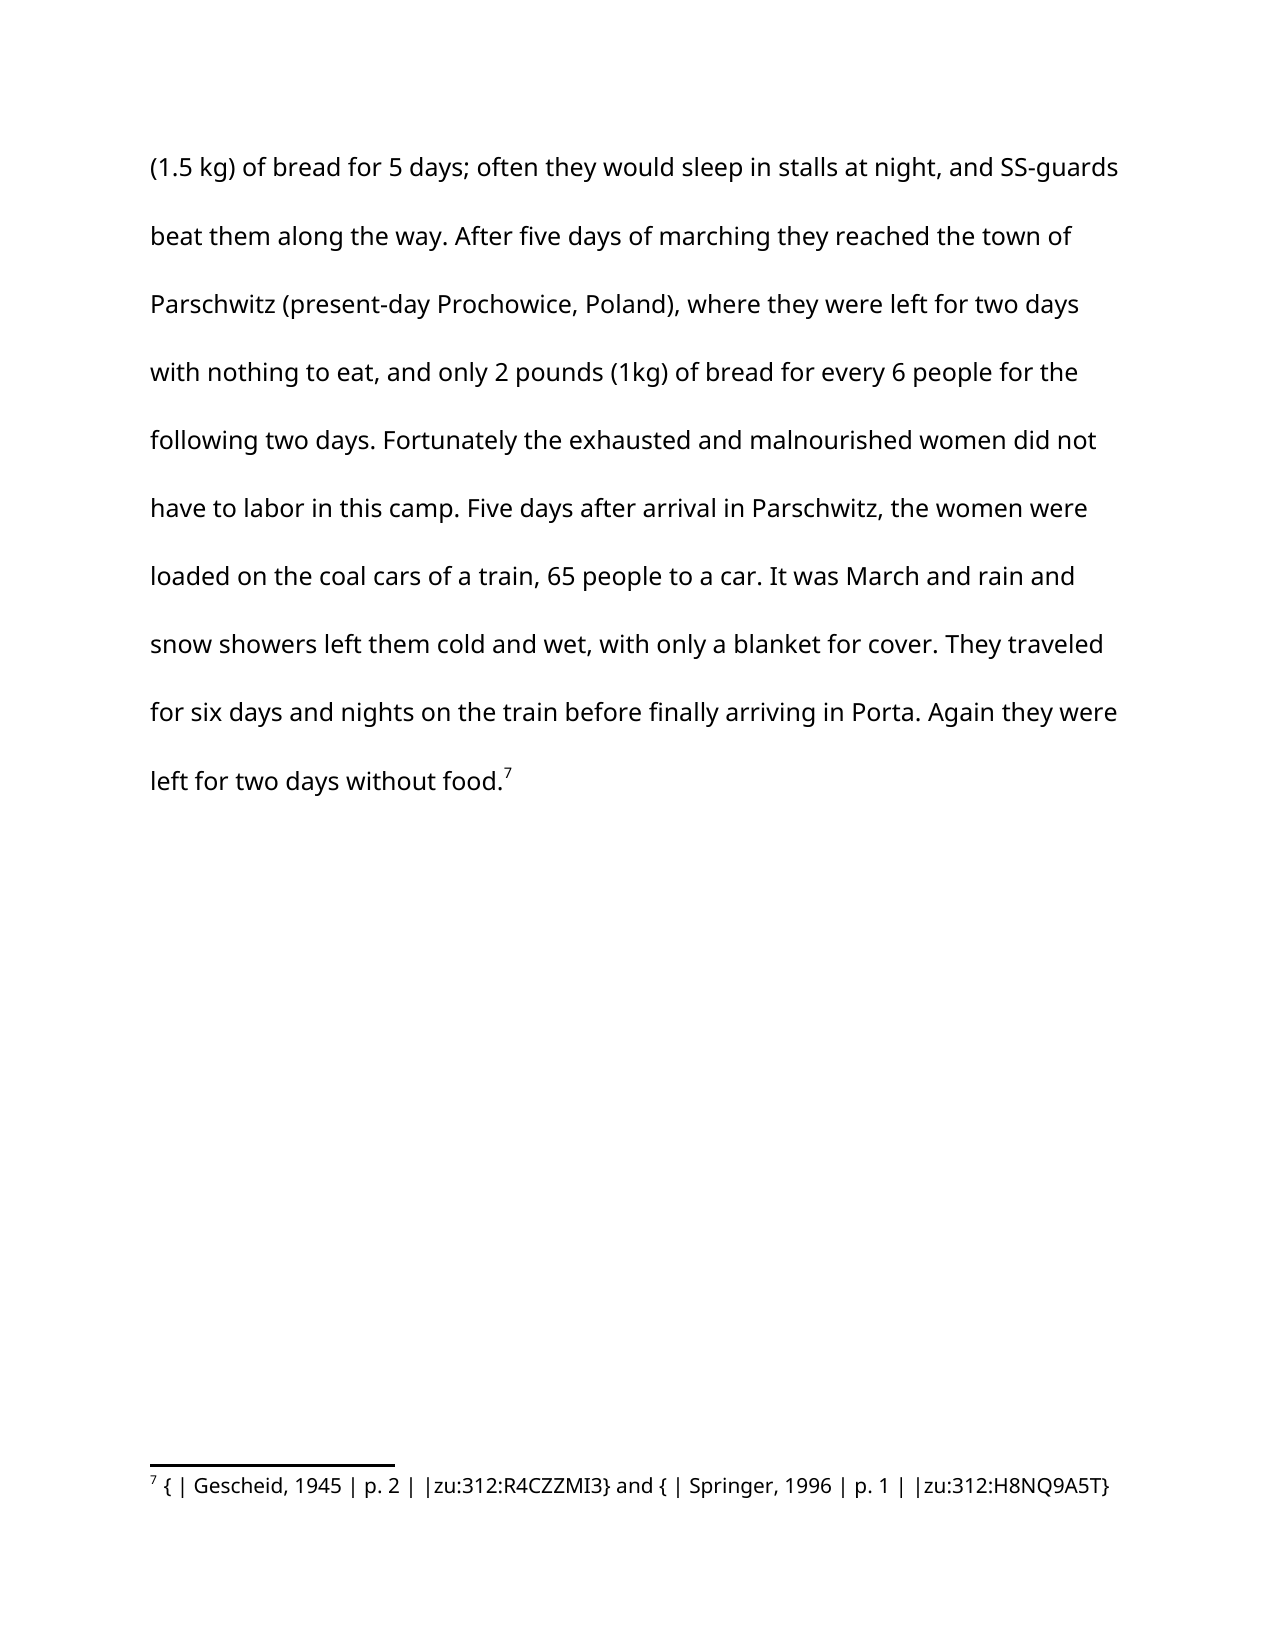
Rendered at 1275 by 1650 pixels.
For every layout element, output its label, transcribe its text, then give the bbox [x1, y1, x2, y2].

text { | Gescheid, 1945 | p. 2 | |zu:312:R4CZZMI3} and { | Springer, 1996 | p. 1 | |zu:312:H8NQ9A5T} [150, 1472, 1125, 1500]
text (1.5 kg) of bread for 5 days; often they would sleep in stalls at night, and SS-guards beat them along the way. After five days of marching they reached the town of Parschwitz (present-day Prochowice, Poland), where they were left for two days with nothing to eat, and only 2 pounds (1kg) of bread for every 6 people for the following two days. Fortunately the exhausted and malnourished women did not have to labor in this camp. Five days after arrival in Parschwitz, the women were loaded on the coal cars of a train, 65 people to a car. It was March and rain and snow showers left them cold and wet, with only a blanket for cover. They traveled for six days and nights on the train before finally arriving in Porta. Again they were left for two days without food. [150, 150, 1125, 797]
